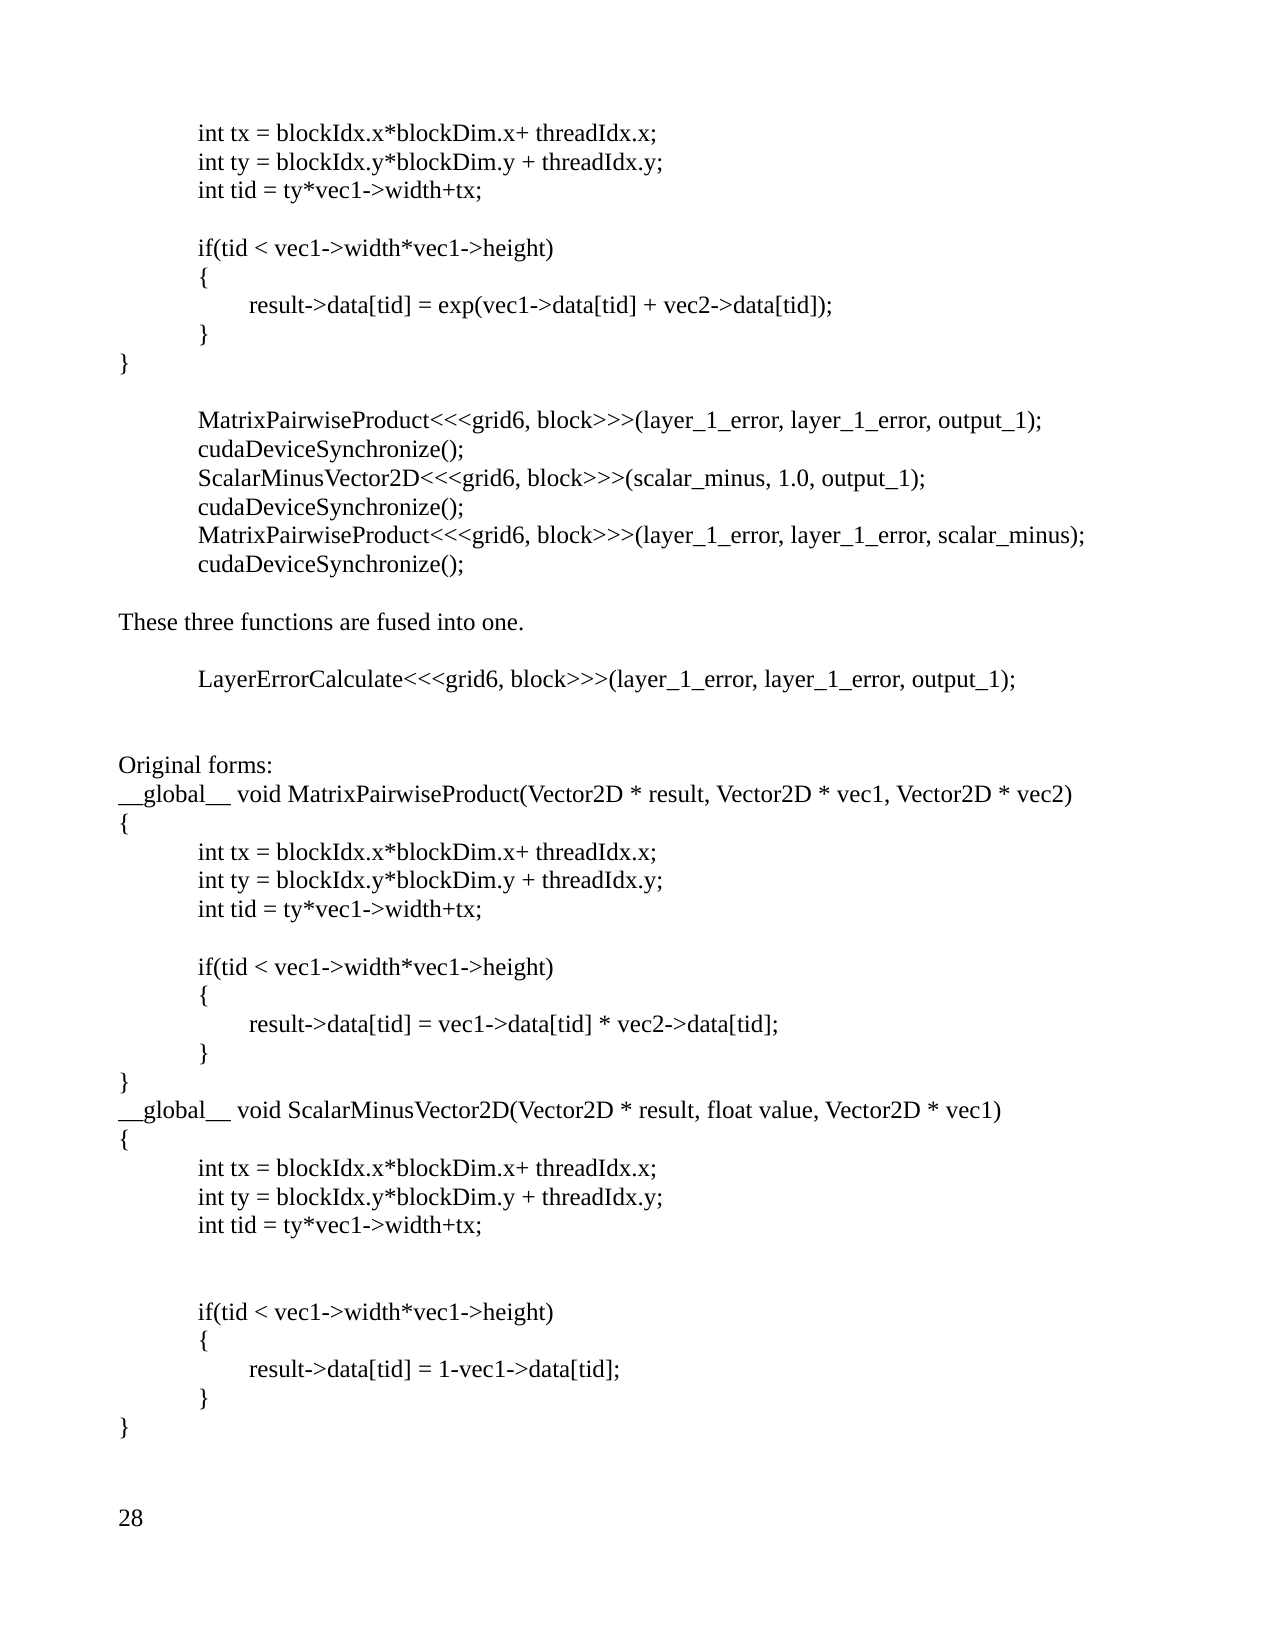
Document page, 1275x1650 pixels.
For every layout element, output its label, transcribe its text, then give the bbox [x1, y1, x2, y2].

text if(tid < vec1->width*vec1->height) [118, 952, 1157, 981]
text } [118, 1383, 1157, 1412]
text int tid = ty*vec1->width+tx; [118, 894, 1157, 923]
text result->data[tid] = 1-vec1->data[tid]; [118, 1354, 1157, 1383]
text MatrixPairwiseProduct<<<grid6, block>>>(layer_1_error, layer_1_error, output_1); [118, 406, 1157, 434]
text { [118, 981, 1157, 1009]
text MatrixPairwiseProduct<<<grid6, block>>>(layer_1_error, layer_1_error, scalar_minus); [118, 521, 1157, 549]
text { [118, 262, 1157, 291]
text __global__ void MatrixPairwiseProduct(Vector2D * result, Vector2D * vec1, Vector2D * vec2) [118, 779, 1157, 808]
text if(tid < vec1->width*vec1->height) [118, 233, 1157, 262]
text if(tid < vec1->width*vec1->height) [118, 1297, 1157, 1326]
text int ty = blockIdx.y*blockDim.y + threadIdx.y; [118, 1182, 1157, 1211]
text { [118, 1326, 1157, 1354]
text cudaDeviceSynchronize(); [118, 434, 1157, 463]
text LayerErrorCalculate<<<grid6, block>>>(layer_1_error, layer_1_error, output_1); [118, 664, 1157, 693]
text int tid = ty*vec1->width+tx; [118, 1211, 1157, 1239]
text cudaDeviceSynchronize(); [118, 492, 1157, 521]
text } [118, 1038, 1157, 1067]
text __global__ void ScalarMinusVector2D(Vector2D * result, float value, Vector2D * vec1) [118, 1096, 1157, 1124]
text { [118, 808, 1157, 837]
text int tx = blockIdx.x*blockDim.x+ threadIdx.x; [118, 837, 1157, 866]
text int ty = blockIdx.y*blockDim.y + threadIdx.y; [118, 866, 1157, 894]
text int tx = blockIdx.x*blockDim.x+ threadIdx.x; [118, 1153, 1157, 1182]
text { [118, 1124, 1157, 1153]
text } [118, 348, 1157, 377]
text } [118, 1067, 1157, 1096]
text int ty = blockIdx.y*blockDim.y + threadIdx.y; [118, 147, 1157, 176]
text result->data[tid] = exp(vec1->data[tid] + vec2->data[tid]); [118, 291, 1157, 319]
text ScalarMinusVector2D<<<grid6, block>>>(scalar_minus, 1.0, output_1); [118, 463, 1157, 492]
text result->data[tid] = vec1->data[tid] * vec2->data[tid]; [118, 1009, 1157, 1038]
text These three functions are fused into one. [118, 607, 1157, 636]
text Original forms: [118, 751, 1157, 779]
text } [118, 319, 1157, 348]
text int tx = blockIdx.x*blockDim.x+ threadIdx.x; [118, 118, 1157, 147]
text int tid = ty*vec1->width+tx; [118, 176, 1157, 204]
text } [118, 1412, 1157, 1441]
text cudaDeviceSynchronize(); [118, 549, 1157, 578]
